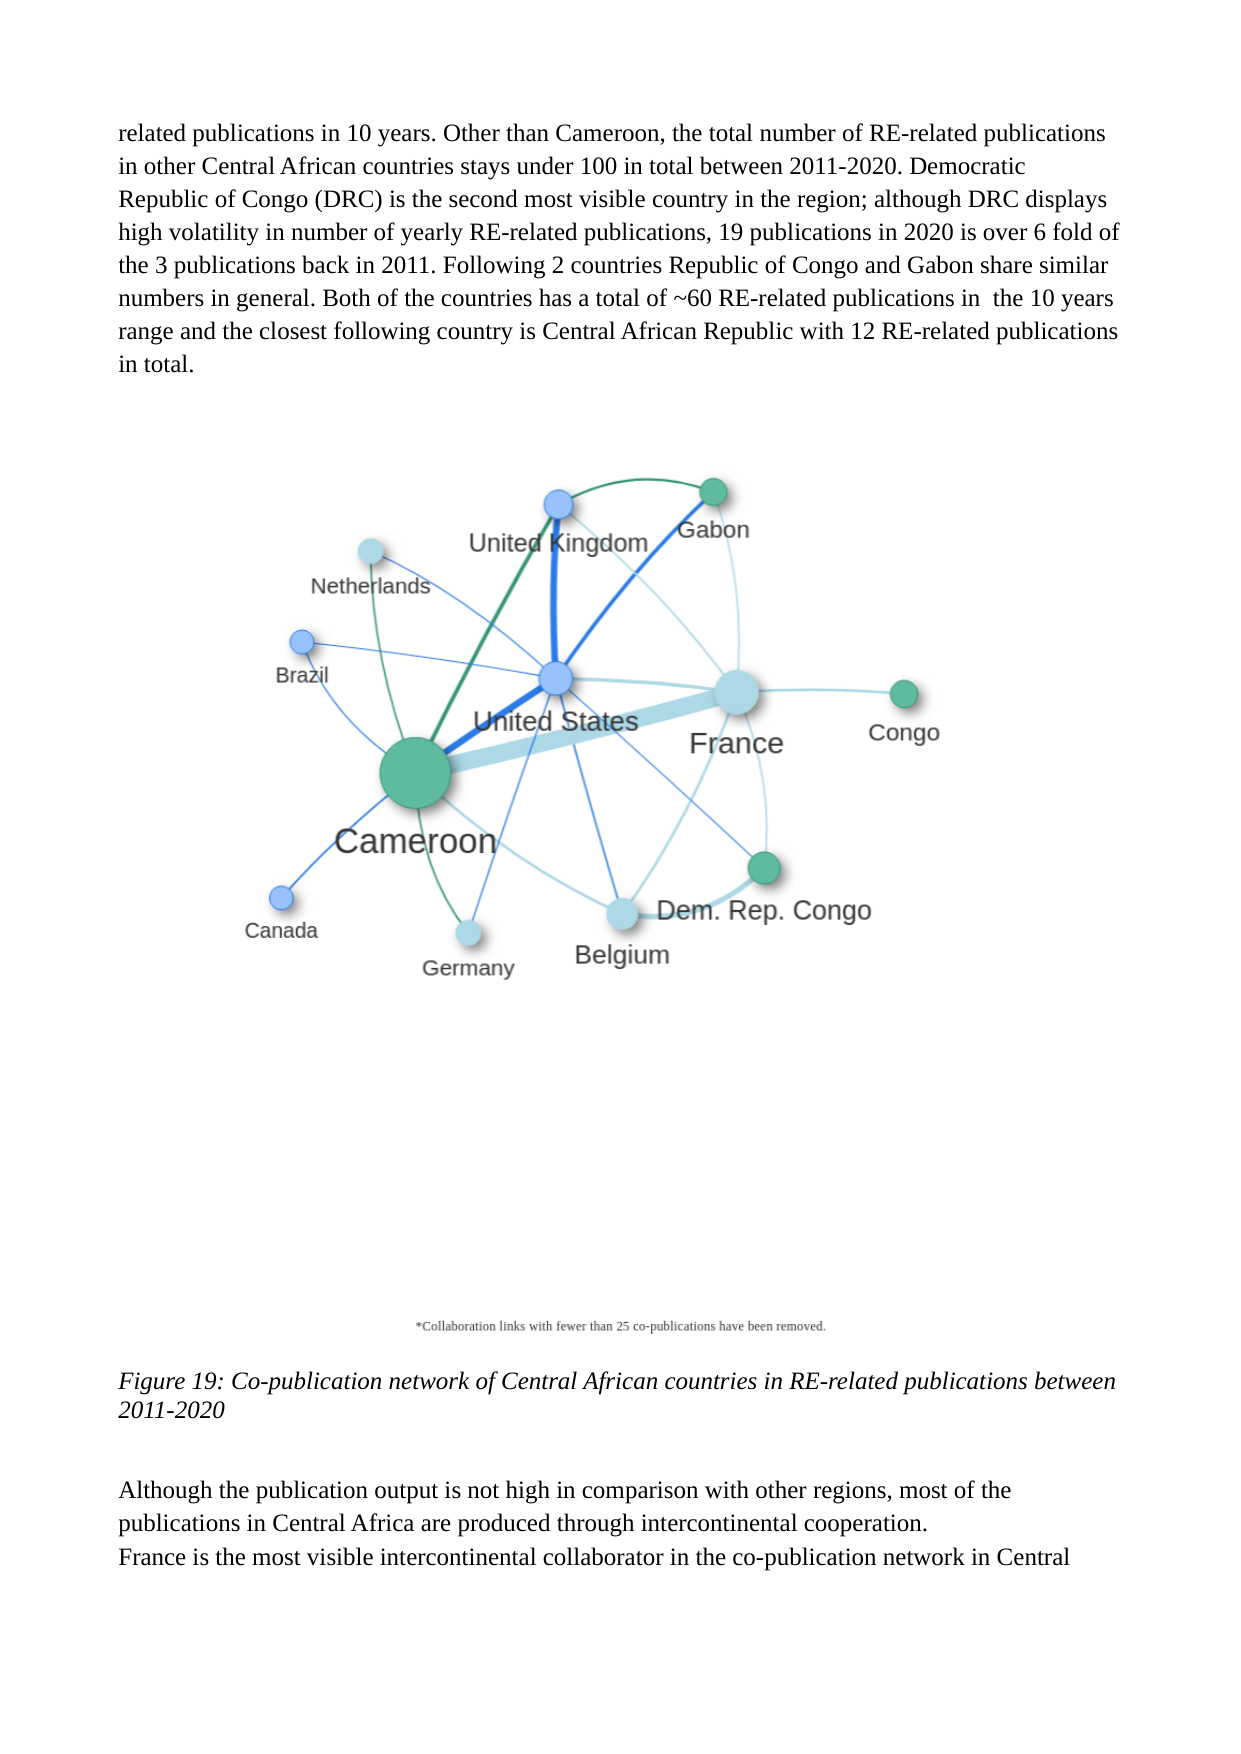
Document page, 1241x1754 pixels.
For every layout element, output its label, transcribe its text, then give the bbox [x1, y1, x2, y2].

text Although the publication output is not high in comparison with other regions, most of the publications in Central Africa are produced through intercontinental cooperation. France is the most visible intercontinental collaborator in the co-publication network in Central [118, 1476, 1122, 1570]
text related publications in 10 years. Other than Cameroon, the total number of RE-related publications in other Central African countries stays under 100 in total between 2011-2020. Democratic Republic of Congo (DRC) is the second most visible country in the region; although DRC displays high volatility in number of yearly RE-related publications, 19 publications in 2020 is over 6 fold of the 3 publications back in 2011. Following 2 countries Republic of Congo and Gabon share similar numbers in general. Both of the countries has a total of ~60 RE-related publications in the 10 years range and the closest following country is Central African Republic with 12 RE-related publications in total. [118, 118, 1122, 378]
text Figure 19: Co-publication network of Central African countries in RE-related publications between 2011-2020 [118, 1367, 1122, 1424]
picture [118, 409, 1123, 1367]
